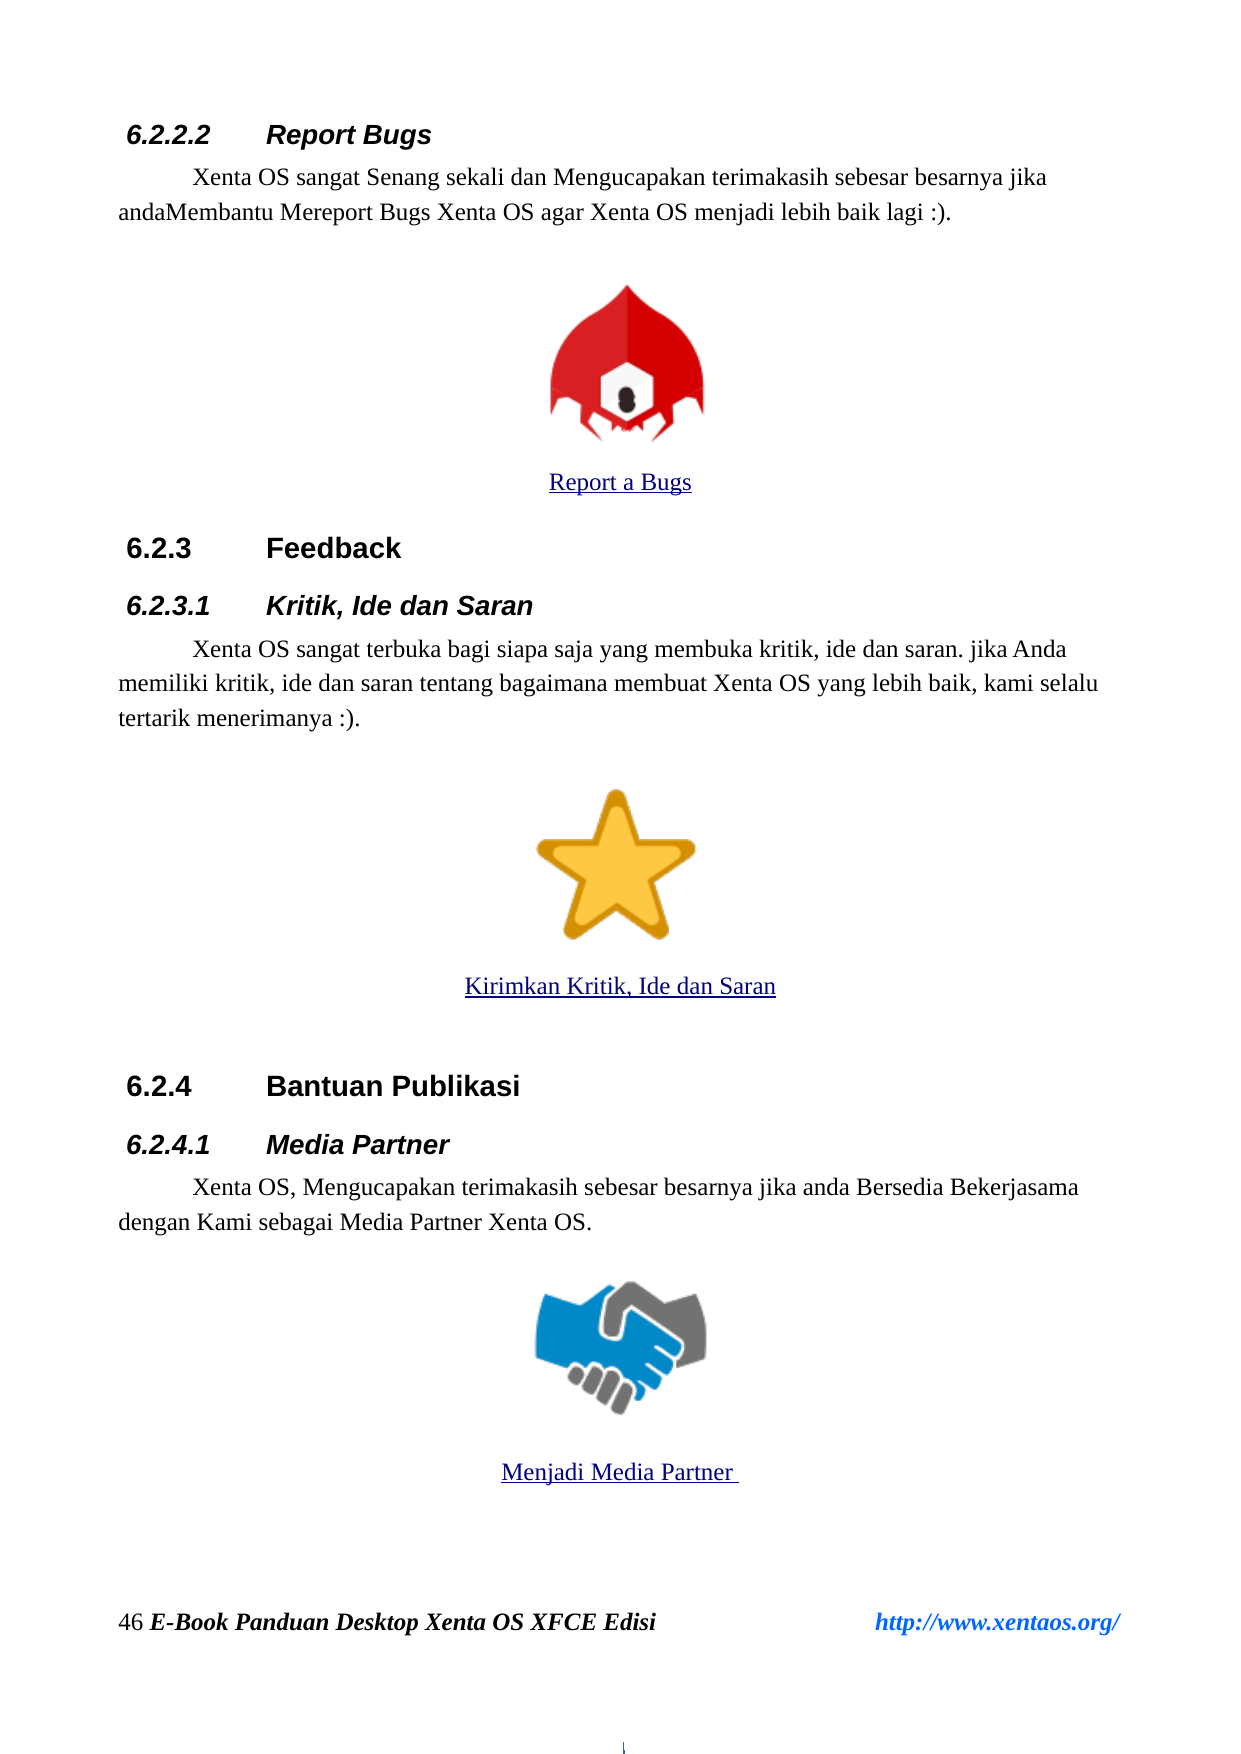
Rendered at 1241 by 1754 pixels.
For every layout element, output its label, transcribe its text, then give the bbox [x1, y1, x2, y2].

text Xenta OS, Mengucapakan terimakasih sebesar besarnya jika anda Bersedia Bekerjasama dengan Kami sebagai Media Partner Xenta OS. [118, 1172, 1122, 1236]
text Report a Bugs [118, 467, 1122, 496]
text Xenta OS sangat Senang sekali dan Mengucapakan terimakasih sebesar besarnya jika andaMembantu Mereport Bugs Xenta OS agar Xenta OS menjadi lebih baik lagi :). [118, 162, 1122, 226]
subtitle Media Partner [118, 1128, 1122, 1160]
text Xenta OS sangat terbuka bagi siapa saja yang membuka kritik, ide dan saran. jika Anda memiliki kritik, ide dan saran tentang bagaimana membuat Xenta OS yang lebih baik, kami selalu tertarik menerimanya :). [118, 634, 1122, 731]
subtitle Report Bugs [118, 118, 1122, 150]
text Menjadi Media Partner [118, 1457, 1122, 1486]
subtitle Feedback [118, 531, 1122, 564]
text Kirimkan Kritik, Ide dan Saran [118, 971, 1122, 1000]
subtitle Kritik, Ide dan Saran [118, 589, 1122, 621]
picture [463, 1241, 777, 1437]
picture [463, 771, 777, 966]
subtitle Bantuan Publikasi [118, 1069, 1122, 1103]
picture [463, 266, 777, 462]
